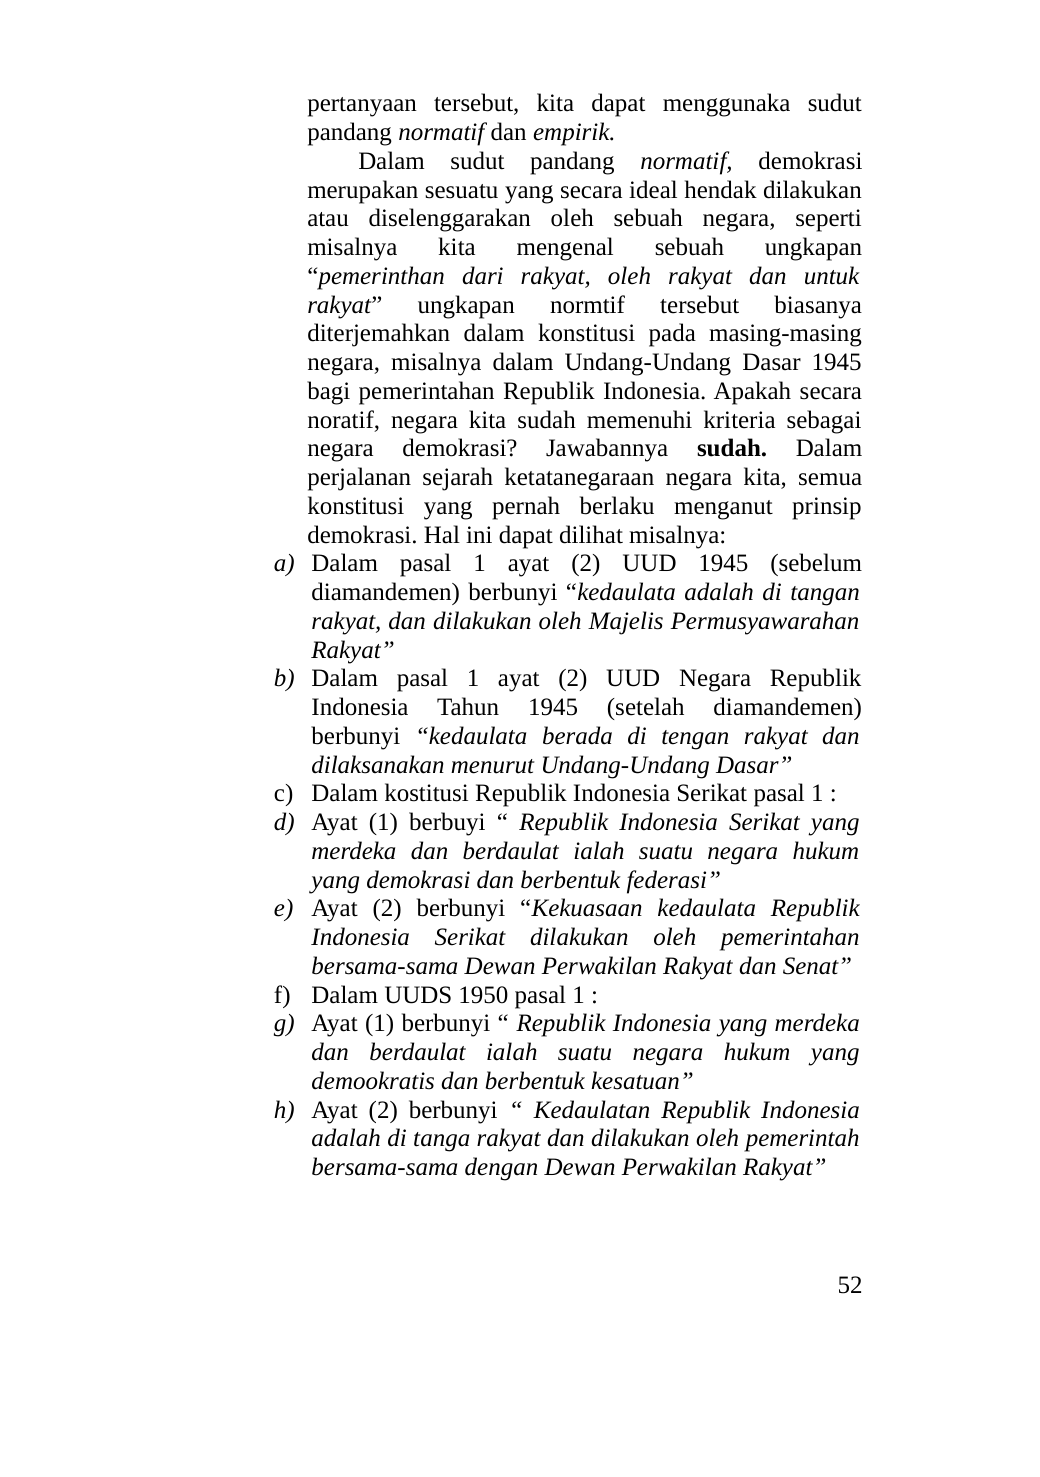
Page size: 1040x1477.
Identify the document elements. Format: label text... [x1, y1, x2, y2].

list Ayat (1) berbuyi “ Republik Indonesia Serikat yang merdeka dan berdaulat ialah suatu negara hukum yang demokrasi dan berbentuk federasi” [274, 807, 862, 893]
list Ayat (1) berbunyi “ Republik Indonesia yang merdeka dan berdaulat ialah suatu negara hukum yang demookratis dan berbentuk kesatuan” [274, 1008, 862, 1095]
list Dalam pasal 1 ayat (2) UUD 1945 (sebelum diamandemen) berbunyi “kedaulata adalah di tangan rakyat, dan dilakukan oleh Majelis Permusyawarahan Rakyat” [274, 548, 862, 663]
list Dalam UUDS 1950 pasal 1 : [274, 980, 862, 1008]
list Dalam kostitusi Republik Indonesia Serikat pasal 1 : [274, 778, 862, 807]
text Dalam sudut pandang normatif, demokrasi merupakan sesuatu yang secara ideal hendak dilakukan atau diselenggarakan oleh sebuah negara, seperti misalnya kita mengenal sebuah ungkapan “pemerinthan dari rakyat, oleh rakyat dan untuk rakyat” ungkapan normtif tersebut biasanya diterjemahkan dalam konstitusi pada masing-masing negara, misalnya dalam Undang-Undang Dasar 1945 bagi pemerintahan Republik Indonesia. Apakah secara noratif, negara kita sudah memenuhi kriteria sebagai negara demokrasi? Jawabannya sudah. Dalam perjalanan sejarah ketatanegaraan negara kita, semua konstitusi yang pernah berlaku menganut prinsip demokrasi. Hal ini dapat dilihat misalnya: [307, 146, 862, 548]
list Ayat (2) berbunyi “ Kedaulatan Republik Indonesia adalah di tanga rakyat dan dilakukan oleh pemerintah bersama-sama dengan Dewan Perwakilan Rakyat” [274, 1095, 862, 1181]
list Ayat (2) berbunyi “Kekuasaan kedaulata Republik Indonesia Serikat dilakukan oleh pemerintahan bersama-sama Dewan Perwakilan Rakyat dan Senat” [274, 893, 862, 980]
list Dalam pasal 1 ayat (2) UUD Negara Republik Indonesia Tahun 1945 (setelah diamandemen) berbunyi “kedaulata berada di tengan rakyat dan dilaksanakan menurut Undang-Undang Dasar” [274, 663, 862, 778]
text pertanyaan tersebut, kita dapat menggunaka sudut pandang normatif dan empirik. [307, 88, 862, 146]
